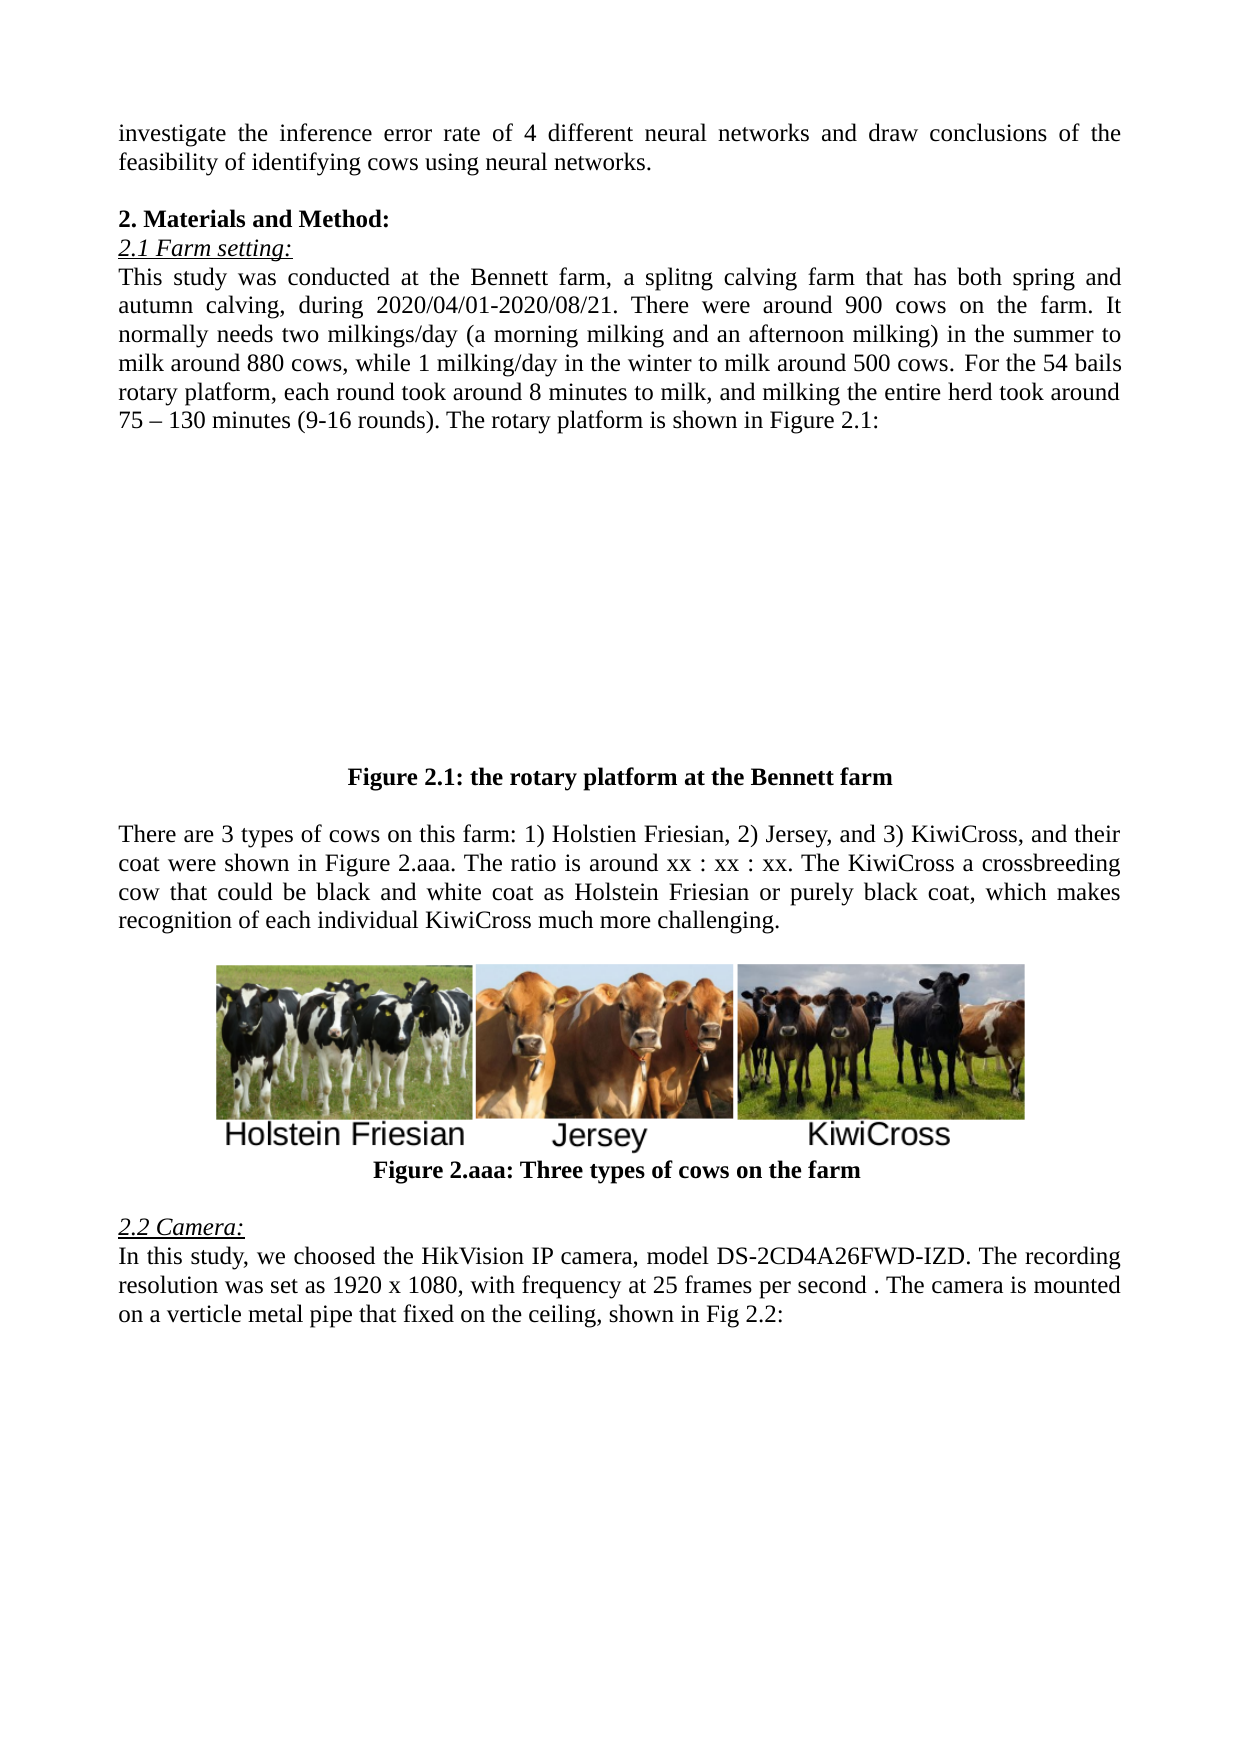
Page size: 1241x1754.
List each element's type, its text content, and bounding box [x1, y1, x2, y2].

text Figure 2.1: the rotary platform at the Bennett farm [118, 762, 1122, 790]
text 2.1 Farm setting: [118, 233, 1122, 262]
text There are 3 types of cows on this farm: 1) Holstien Friesian, 2) Jersey, and 3) KiwiCross, and their coat were shown in Figure 2.aaa. The ratio is around xx : xx : xx. The KiwiCross a crossbreeding cow that could be black and white coat as Holstein Friesian or purely black coat, which makes recognition of each individual KiwiCross much more challenging. [118, 819, 1122, 934]
text Figure 2.aaa: Three types of cows on the farm [118, 963, 1122, 1184]
text In this study, we choosed the HikVision IP camera, model DS-2CD4A26FWD-IZD. The recording resolution was set as 1920 x 1080, with frequency at 25 frames per second . The camera is mounted on a verticle metal pipe that fixed on the ceiling, shown in Fig 2.2: [118, 1241, 1122, 1327]
text 2. Materials and Method: [118, 204, 1122, 233]
picture [213, 962, 1028, 1155]
text 2.2 Camera: [118, 1212, 1122, 1241]
text investigate the inference error rate of 4 different neural networks and draw conclusions of the feasibility of identifying cows using neural networks. [118, 118, 1122, 176]
text This study was conducted at the Bennett farm, a splitng calving farm that has both spring and autumn calving, during 2020/04/01-2020/08/21. There were around 900 cows on the farm. It normally needs two milkings/day (a morning milking and an afternoon milking) in the summer to milk around 880 cows, while 1 milking/day in the winter to milk around 500 cows. For the 54 bails rotary platform, each round took around 8 minutes to milk, and milking the entire herd took around 75 – 130 minutes (9-16 rounds). The rotary platform is shown in Figure 2.1: [118, 262, 1122, 434]
